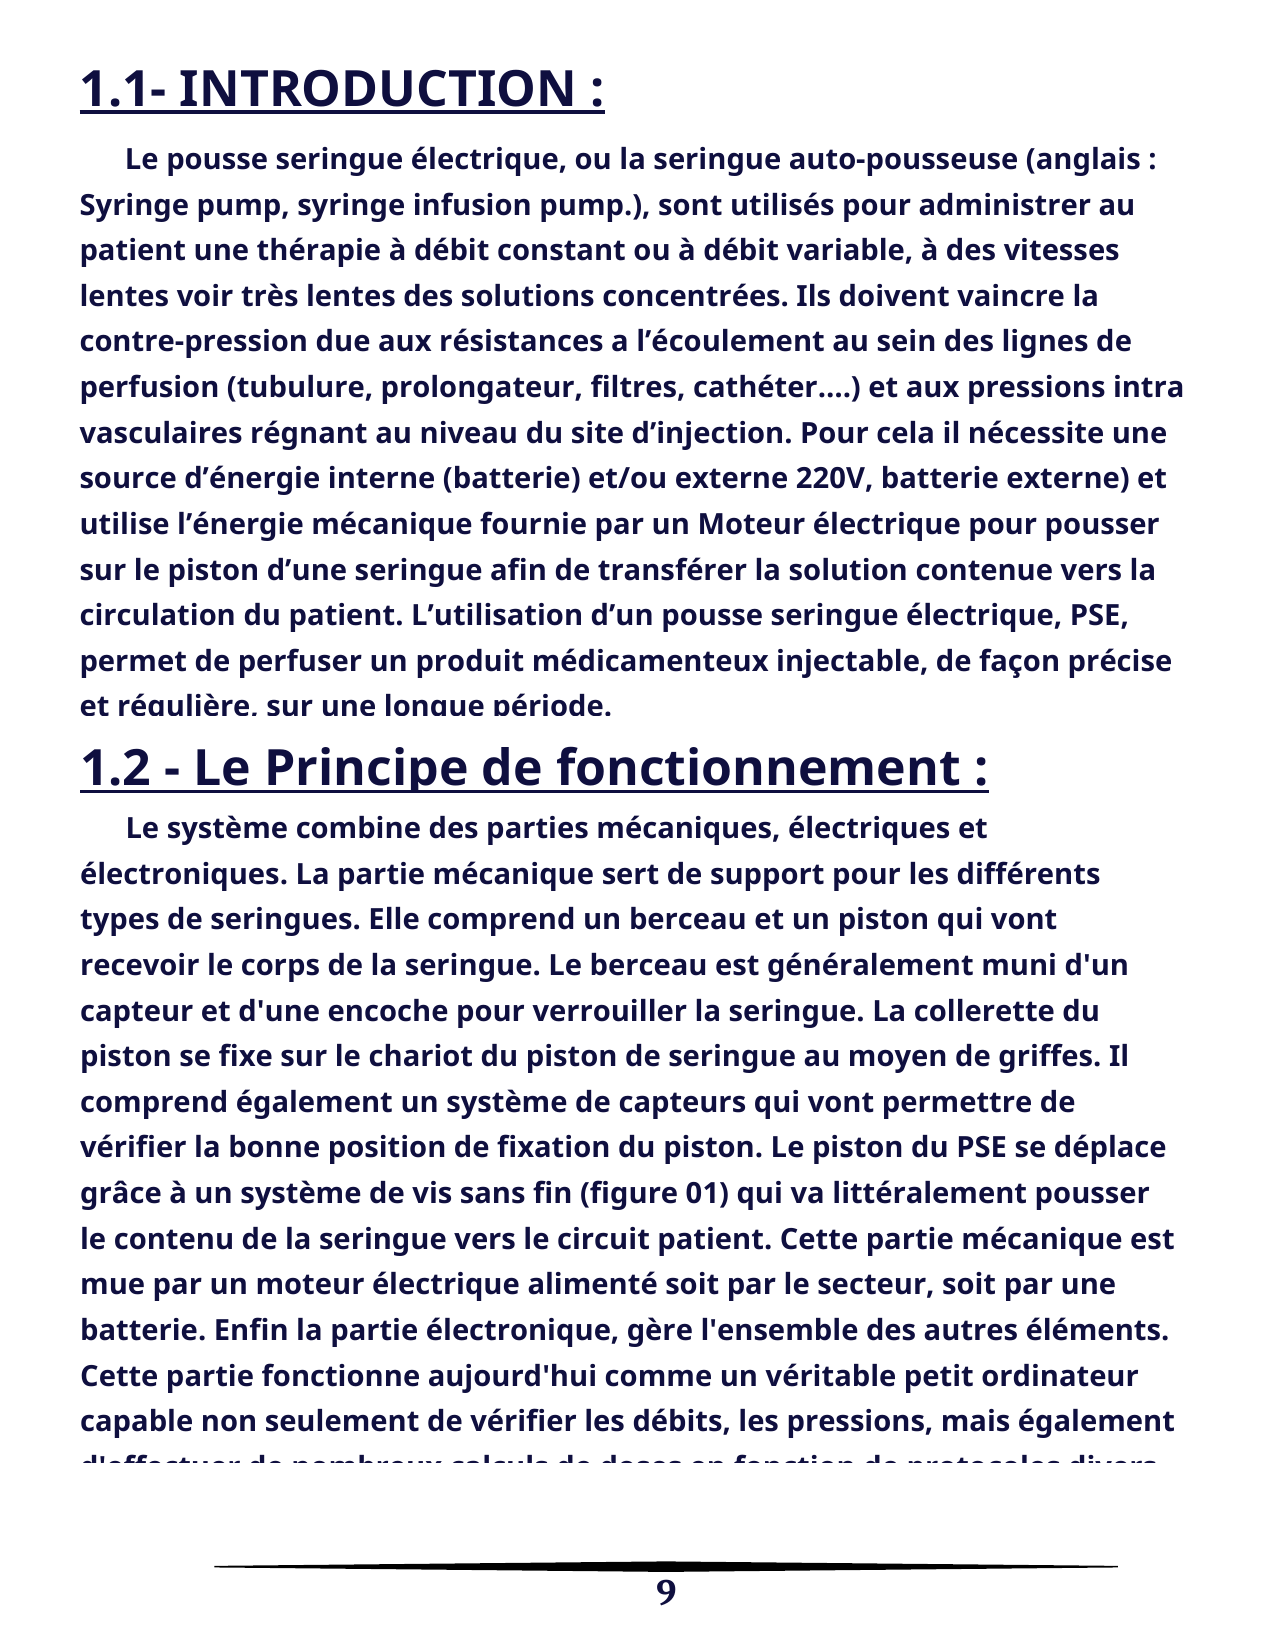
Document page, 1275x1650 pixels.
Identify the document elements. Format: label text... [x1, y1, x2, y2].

text 1.1- INTRODUCTION : [79, 52, 688, 121]
text 5 [1211, 346, 1226, 381]
text 1.2 - Le Principe de fonctionnement : [80, 732, 1162, 792]
text Le système combine des parties mécaniques, électriques et électroniques. La partie mécanique sert de support pour les différents types de seringues. Elle comprend un berceau et un piston qui vont recevoir le corps de la seringue. Le berceau est généralement muni d'un capteur et d'une encoche pour verrouiller la seringue. La collerette du piston se fixe sur le chariot du piston de seringue au moyen de griffes. Il comprend également un système de capteurs qui vont permettre de vérifier la bonne position de fixation du piston. Le piston du PSE se déplace grâce à un système de vis sans fin (figure 01) qui va littéralement pousser le contenu de la seringue vers le circuit patient. Cette partie mécanique est mue par un moteur électrique alimenté soit par le secteur, soit par une batterie. Enfin la partie électronique, gère l'ensemble des autres éléments. Cette partie fonctionne aujourd'hui comme un véritable petit ordinateur capable non seulement de vérifier les débits, les pressions, mais également d'effectuer de nombreux calculs de doses en fonction de protocoles divers. [80, 807, 1177, 1462]
text Le pousse seringue électrique, ou la seringue auto-pousseuse (anglais : Syringe pump, syringe infusion pump.), sont utilisés pour administrer au patient une thérapie à débit constant ou à débit variable, à des vitesses lentes voir très lentes des solutions concentrées. Ils doivent vaincre la contre-pression due aux résistances a l’écoulement au sein des lignes de perfusion (tubulure, prolongateur, filtres, cathéter….) et aux pressions intra vasculaires régnant au niveau du site d’injection. Pour cela il nécessite une source d’énergie interne (batterie) et/ou externe 220V, batterie externe) et utilise l’énergie mécanique fournie par un Moteur électrique pour pousser sur le piston d’une seringue afin de transférer la solution contenue vers la circulation du patient. L’utilisation d’un pousse seringue électrique, PSE, permet de perfuser un produit médicamenteux injectable, de façon précise et régulière, sur une longue période. [79, 138, 1196, 715]
